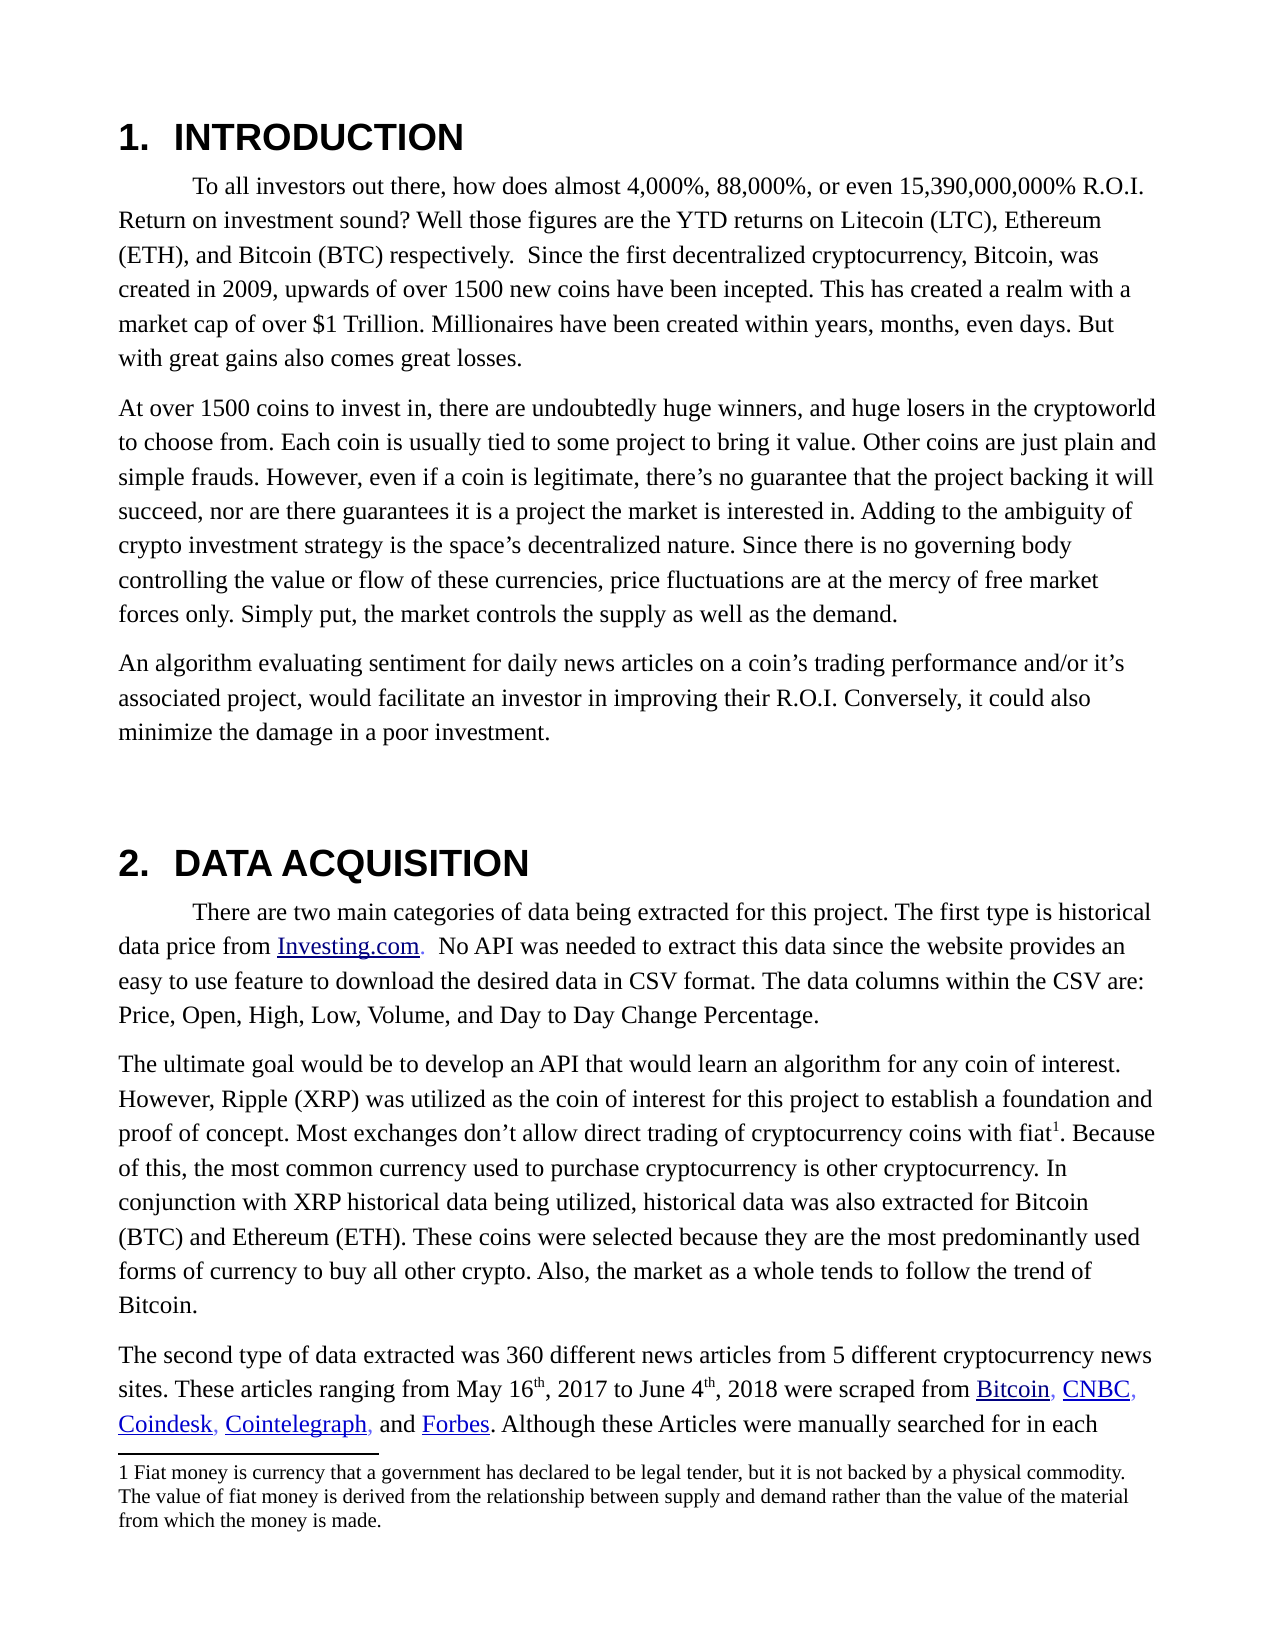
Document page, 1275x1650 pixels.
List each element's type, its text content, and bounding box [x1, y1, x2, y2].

text An algorithm evaluating sentiment for daily news articles on a coin’s trading performance and/or it’s associated project, would facilitate an investor in improving their R.O.I. Conversely, it could also minimize the damage in a poor investment. [118, 648, 1157, 746]
text The ultimate goal would be to develop an API that would learn an algorithm for any coin of interest. However, Ripple (XRP) was utilized as the coin of interest for this project to establish a foundation and proof of concept. Most exchanges don’t allow direct trading of cryptocurrency coins with fiat. Because of this, the most common currency used to purchase cryptocurrency is other cryptocurrency. In conjunction with XRP historical data being utilized, historical data was also extracted for Bitcoin (BTC) and Ethereum (ETH). These coins were selected because they are the most predominantly used forms of currency to buy all other crypto. Also, the market as a whole tends to follow the trend of Bitcoin. [118, 1049, 1157, 1319]
text Fiat money is currency that a government has declared to be legal tender, but it is not backed by a physical commodity. The value of fiat money is derived from the relationship between supply and demand rather than the value of the material from which the money is made. [118, 1460, 1157, 1532]
subtitle INTRODUCTION [118, 115, 1157, 159]
subtitle DATA ACQUISITION [118, 841, 1157, 884]
text There are two main categories of data being extracted for this project. The first type is historical data price from Investing.com. No API was needed to extract this data since the website provides an easy to use feature to download the desired data in CSV format. The data columns within the CSV are: Price, Open, High, Low, Volume, and Day to Day Change Percentage. [118, 897, 1157, 1029]
text At over 1500 coins to invest in, there are undoubtedly huge winners, and huge losers in the cryptoworld to choose from. Each coin is usually tied to some project to bring it value. Other coins are just plain and simple frauds. However, even if a coin is legitimate, there’s no guarantee that the project backing it will succeed, nor are there guarantees it is a project the market is interested in. Adding to the ambiguity of crypto investment strategy is the space’s decentralized nature. Since there is no governing body controlling the value or flow of these currencies, price fluctuations are at the mercy of free market forces only. Simply put, the market controls the supply as well as the demand. [118, 393, 1157, 628]
text To all investors out there, how does almost 4,000%, 88,000%, or even 15,390,000,000% R.O.I. Return on investment sound? Well those figures are the YTD returns on Litecoin (LTC), Ethereum (ETH), and Bitcoin (BTC) respectively. Since the first decentralized cryptocurrency, Bitcoin, was created in 2009, upwards of over 1500 new coins have been incepted. This has created a realm with a market cap of over $1 Trillion. Millionaires have been created within years, months, even days. But with great gains also comes great losses. [118, 171, 1157, 372]
text The second type of data extracted was 360 different news articles from 5 different cryptocurrency news sites. These articles ranging from May 16th, 2017 to June 4th, 2018 were scraped from Bitcoin, CNBC, Coindesk, Cointelegraph, and Forbes. Although these Articles were manually searched for in each [118, 1340, 1157, 1437]
